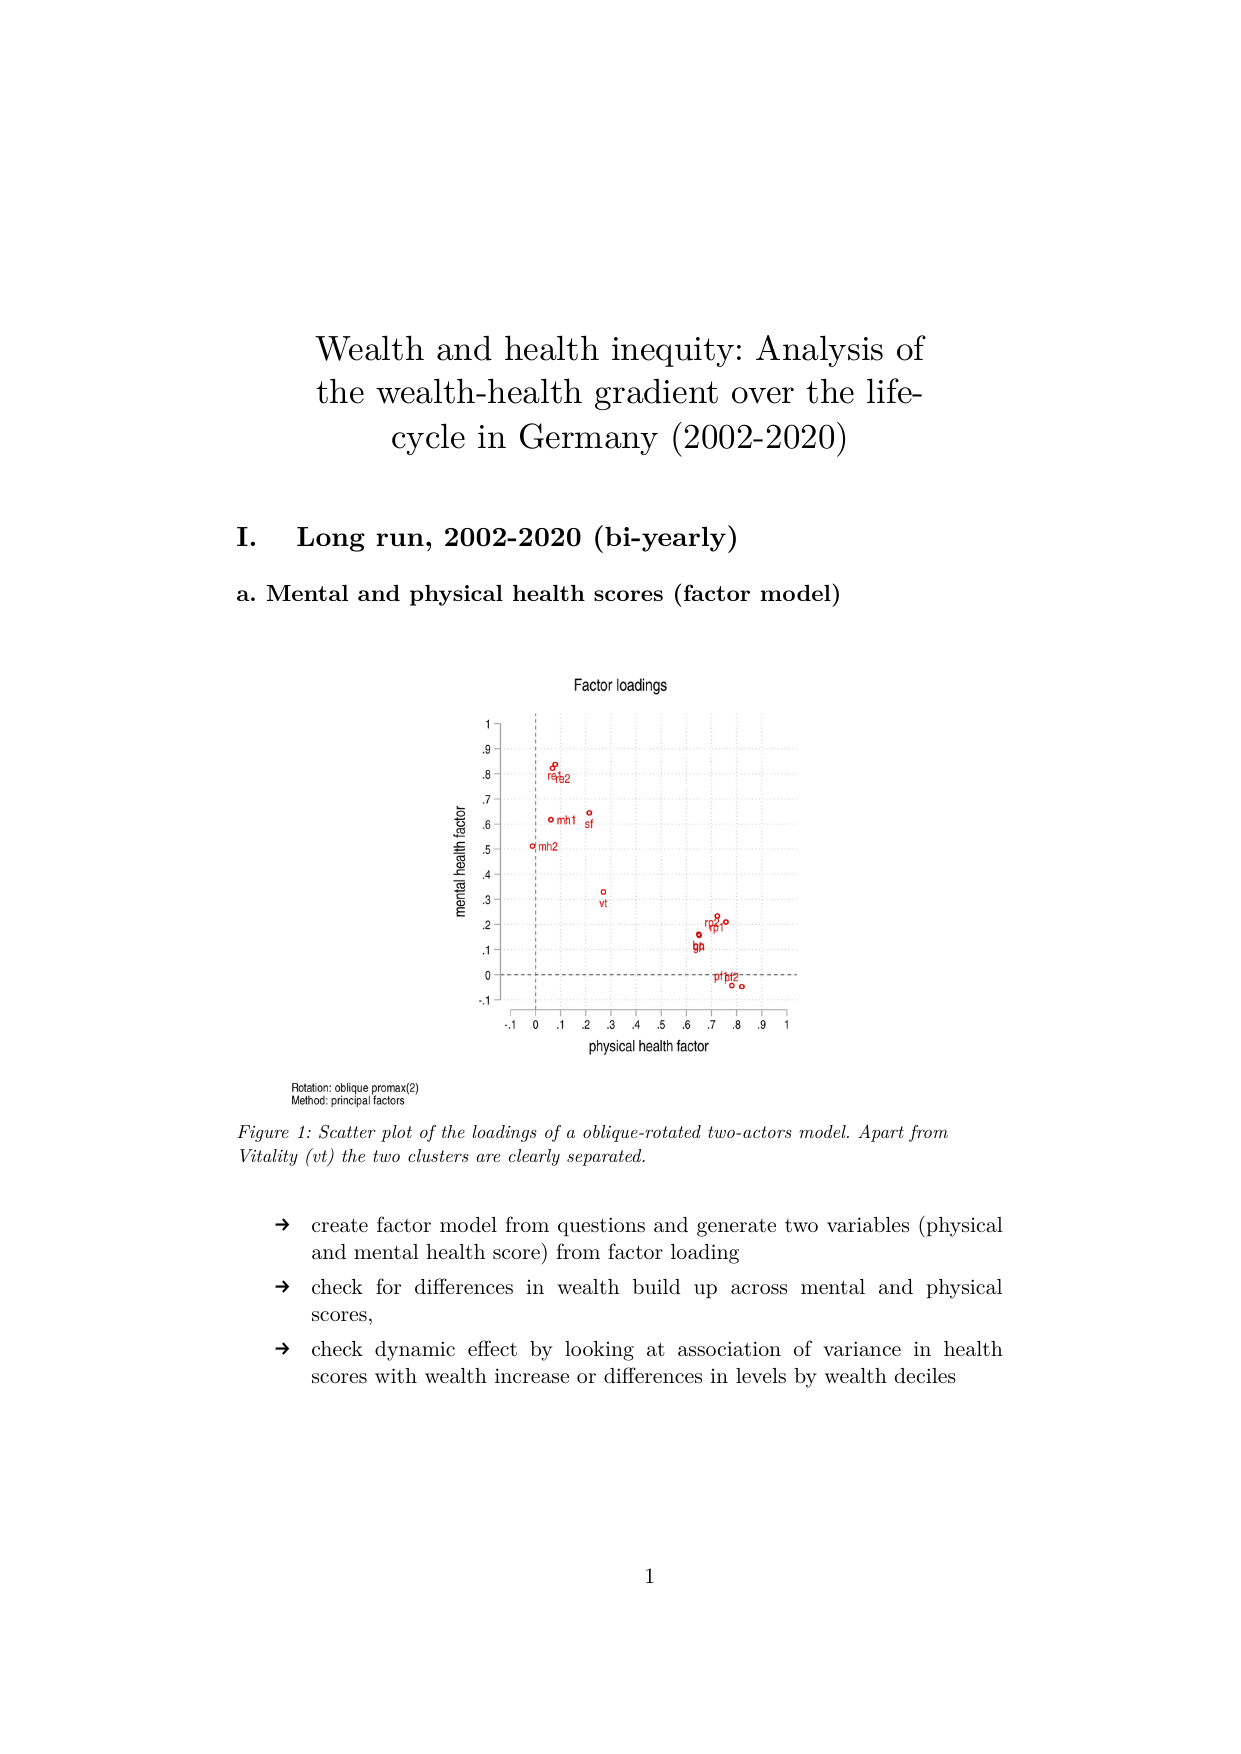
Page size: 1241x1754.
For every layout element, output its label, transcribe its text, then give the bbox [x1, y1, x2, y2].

subtitle Wealth and health inequity: Analysis of the wealth-health gradient over the life-cycle in Germany (2002-2020) [289, 325, 951, 459]
list create factor model from questions and generate two variables (physical and mental health score) from factor loading [274, 1210, 1004, 1266]
list check dynamic effect by looking at association of variance in health scores with wealth increase or differences in levels by wealth deciles [274, 1334, 1004, 1389]
picture [278, 664, 962, 1120]
list check for differences in wealth build up across mental and physical scores, [274, 1272, 1004, 1328]
text Figure 1: Scatter plot of the loadings of a oblique-rotated two-actors model. Apart from Vitality (vt) the two clusters are clearly separated. [236, 677, 1004, 1167]
subtitle Mental and physical health scores (factor model) [236, 577, 1004, 607]
subtitle Long run, 2002-2020 (bi-yearly) [236, 518, 1004, 553]
